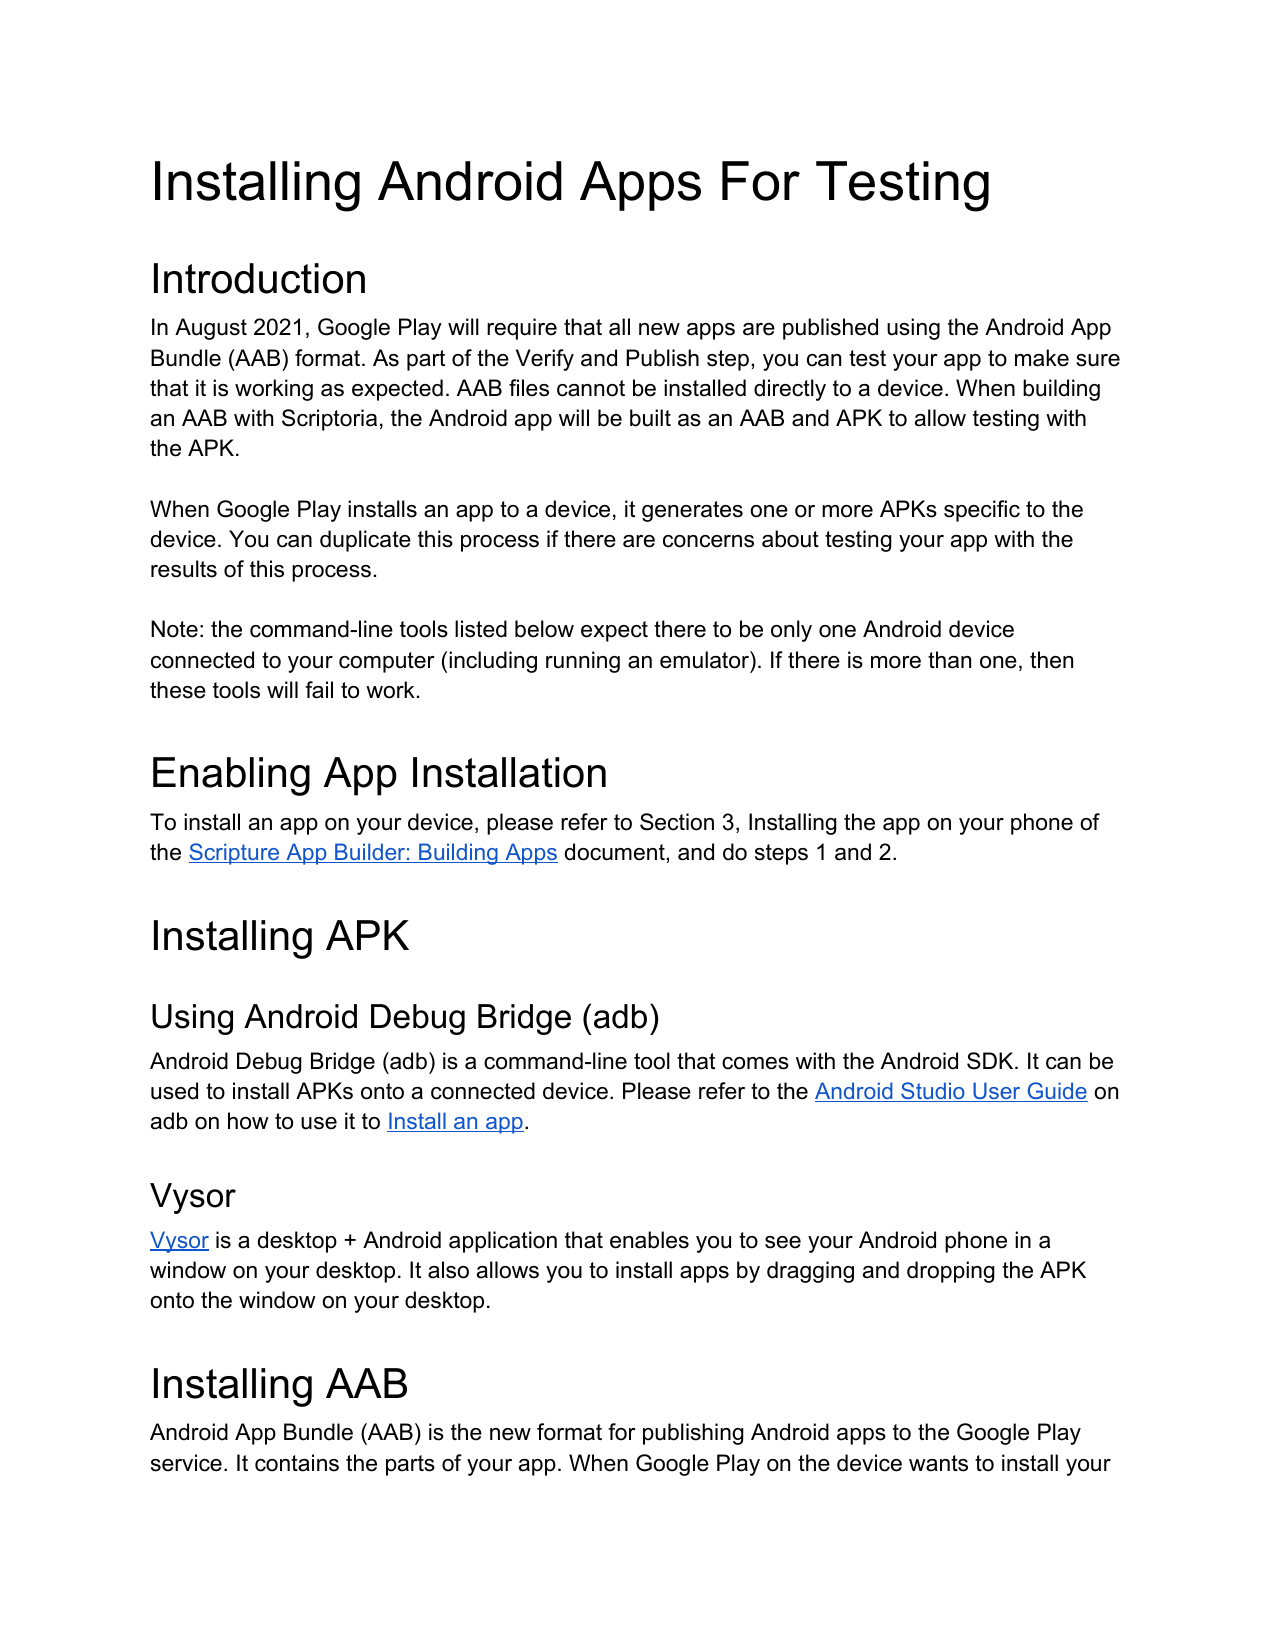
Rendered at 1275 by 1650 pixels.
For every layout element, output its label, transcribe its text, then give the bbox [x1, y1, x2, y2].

text Android App Bundle (AAB) is the new format for publishing Android apps to the Google Play service. It contains the parts of your app. When Google Play on the device wants to install your [150, 1419, 1125, 1476]
text Note: the command-line tools listed below expect there to be only one Android device connected to your computer (including running an emulator). If there is more than one, then these tools will fail to work. [150, 616, 1125, 703]
subtitle Installing AAB [150, 1359, 1125, 1407]
subtitle Enabling App Installation [150, 749, 1125, 797]
text Android Debug Bridge (adb) is a command-line tool that comes with the Android SDK. It can be used to install APKs onto a connected device. Please refer to the Android Studio User Guide on adb on how to use it to Install an app. [150, 1048, 1125, 1134]
subtitle Installing APK [150, 911, 1125, 959]
text When Google Play installs an app to a device, it generates one or more APKs specific to the device. You can duplicate this process if there are concerns about testing your app with the results of this process. [150, 496, 1125, 582]
title Installing Android Apps For Testing [150, 150, 1125, 212]
text To install an app on your device, please refer to Section 3, Installing the app on your phone of the Scripture App Builder: Building Apps document, and do steps 1 and 2. [150, 809, 1125, 866]
subtitle Introduction [150, 254, 1125, 302]
subtitle Using Android Debug Bridge (adb) [150, 997, 1125, 1035]
text Vysor is a desktop + Android application that enables you to see your Android phone in a window on your desktop. It also allows you to install apps by dragging and dropping the APK onto the window on your desktop. [150, 1227, 1125, 1313]
subtitle Vysor [150, 1176, 1125, 1214]
text In August 2021, Google Play will require that all new apps are published using the Android App Bundle (AAB) format. As part of the Verify and Publish step, you can test your app to make sure that it is working as expected. AAB files cannot be installed directly to a device. When building an AAB with Scriptoria, the Android app will be built as an AAB and APK to allow testing with the APK. [150, 314, 1125, 462]
